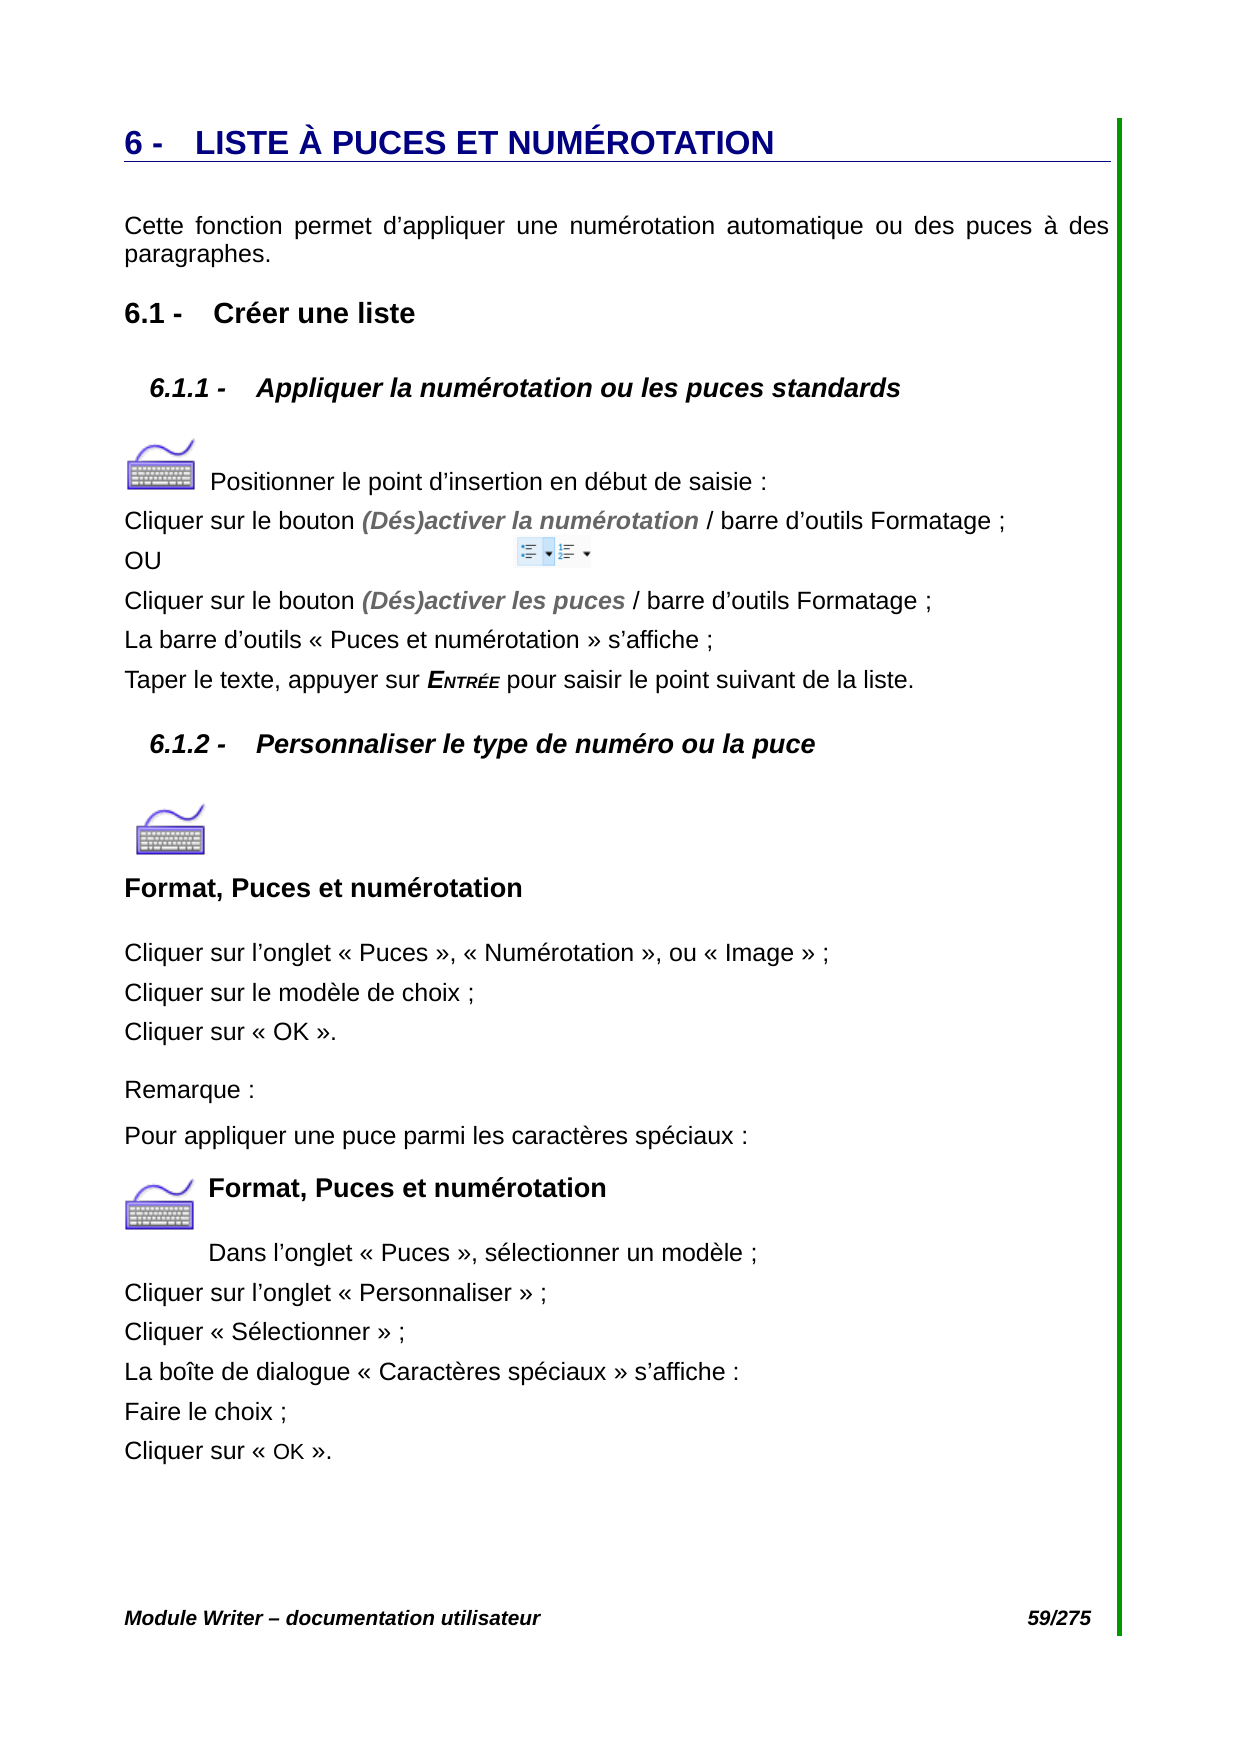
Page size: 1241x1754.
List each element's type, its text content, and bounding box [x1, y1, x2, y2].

text Cliquer « Sélectionner » ; [124, 1318, 1111, 1346]
text Cliquer sur l’onglet « Personnaliser » ; [124, 1278, 1111, 1306]
text Taper le texte, appuyer sur Entrée pour saisir le point suivant de la liste. [124, 666, 1111, 694]
text La barre d’outils « Puces et numérotation » s’affiche ; [124, 626, 1111, 654]
text Faire le choix ; [124, 1397, 1111, 1425]
text Cliquer sur « OK ». [124, 1018, 1111, 1046]
subtitle Appliquer la numérotation ou les puces standards [149, 373, 1111, 403]
subtitle Liste à puces et numérotation [124, 124, 1111, 161]
picture [513, 535, 592, 568]
text Pour appliquer une puce parmi les caractères spéciaux : [124, 1121, 1111, 1149]
subtitle Personnaliser le type de numéro ou la puce [149, 729, 1111, 759]
text Remarque : [124, 1076, 1111, 1104]
text Cliquer sur le modèle de choix ; [124, 978, 1111, 1006]
text Cliquer sur l’onglet « Puces », « Numérotation », ou « Image » ; [124, 939, 1111, 967]
text Positionner le point d’insertion en début de saisie : [198, 467, 1111, 495]
text Format, Puces et numérotation [197, 1173, 1111, 1203]
picture [132, 793, 208, 869]
text Cette fonction permet d’appliquer une numérotation automatique ou des puces à des paragraphes. [124, 212, 1111, 267]
text Dans l’onglet « Puces », sélectionner un modèle ; [124, 1239, 1111, 1267]
picture [123, 428, 198, 504]
text Cliquer sur le bouton (Dés)activer les puces / barre d’outils Formatage ; [124, 586, 1111, 614]
text Cliquer sur le bouton (Dés)activer la numérotation / barre d’outils Formatage ; [124, 507, 1111, 535]
text OU [124, 547, 1111, 575]
text Cliquer sur « OK ». [124, 1437, 1111, 1465]
picture [121, 1168, 197, 1244]
text Format, Puces et numérotation [124, 873, 1111, 903]
text La boîte de dialogue « Caractères spéciaux » s’affiche : [124, 1358, 1111, 1386]
subtitle Créer une liste [124, 297, 1111, 329]
